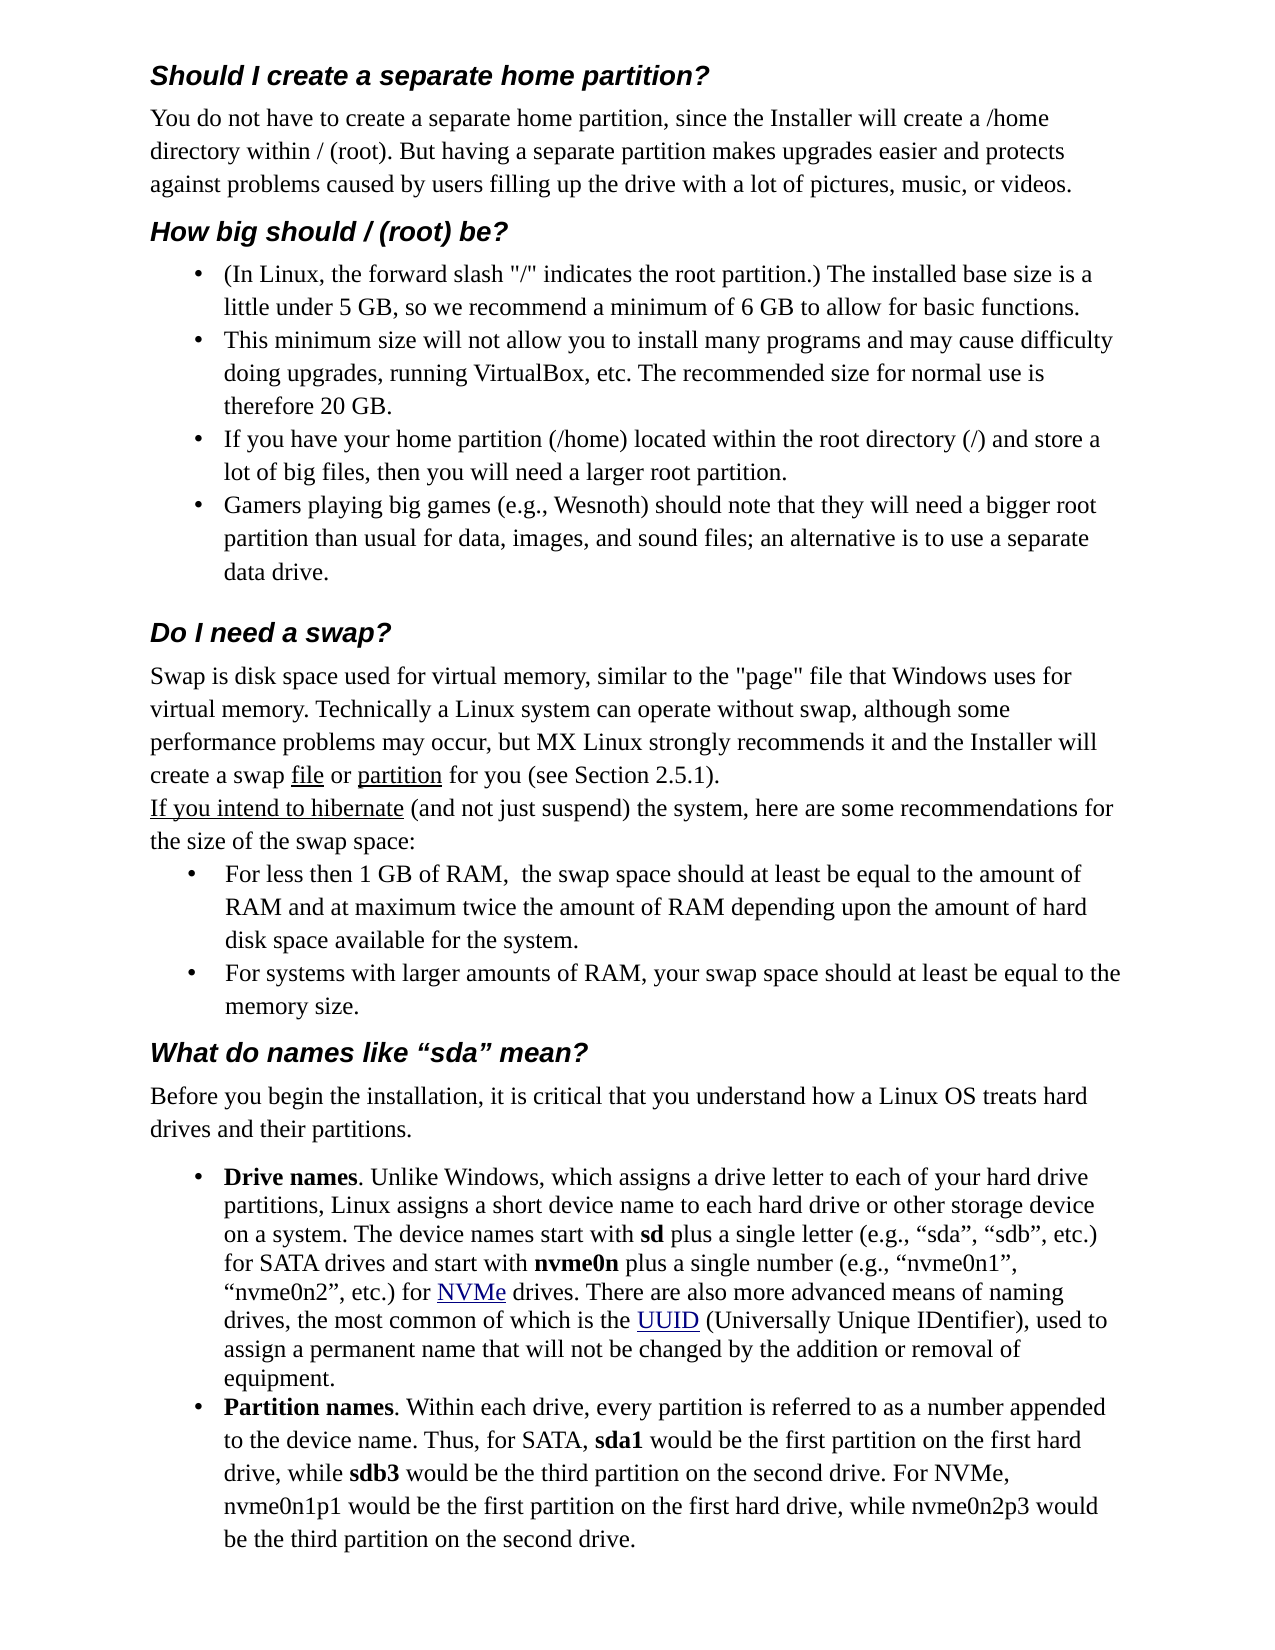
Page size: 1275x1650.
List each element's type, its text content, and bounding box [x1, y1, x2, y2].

text Before you begin the installation, it is critical that you understand how a Linux OS treats hard drives and their partitions. [150, 1081, 1125, 1143]
text You do not have to create a separate home partition, since the Installer will create a /home directory within / (root). But having a separate partition makes upgrades easier and protects against problems caused by users filling up the drive with a lot of pictures, music, or videos. [150, 103, 1125, 198]
list Gamers playing big games (e.g., Wesnoth) should note that they will need a bigger root partition than usual for data, images, and sound files; an alternative is to use a separate data drive. [194, 491, 1125, 585]
list Drive names. Unlike Windows, which assigns a drive letter to each of your hard drive partitions, Linux assigns a short device name to each hard drive or other storage device on a system. The device names start with sd plus a single letter (e.g., “sda”, “sdb”, etc.) for SATA drives and start with nvme0n plus a single number (e.g., “nvme0n1”, “nvme0n2”, etc.) for NVMe drives. There are also more advanced means of naming drives, the most common of which is the UUID (Universally Unique IDentifier), used to assign a permanent name that will not be changed by the addition or removal of equipment. [194, 1162, 1125, 1392]
list For systems with larger amounts of RAM, your swap space should at least be equal to the memory size. [187, 958, 1125, 1020]
subtitle What do names like “sda” mean? [150, 1037, 1125, 1069]
list If you have your home partition (/home) located within the root directory (/) and store a lot of big files, then you will need a larger root partition. [194, 424, 1125, 486]
list (In Linux, the forward slash "/" indicates the root partition.) The installed base size is a little under 5 GB, so we recommend a minimum of 6 GB to allow for basic functions. [194, 259, 1125, 321]
text Swap is disk space used for virtual memory, similar to the "page" file that Windows uses for virtual memory. Technically a Linux system can operate without swap, although some performance problems may occur, but MX Linux strongly recommends it and the Installer will create a swap file or partition for you (see Section 2.5.1). [150, 661, 1125, 789]
list Partition names. Within each drive, every partition is referred to as a number appended to the device name. Thus, for SATA, sda1 would be the first partition on the first hard drive, while sdb3 would be the third partition on the second drive. For NVMe, nvme0n1p1 would be the first partition on the first hard drive, while nvme0n2p3 would be the third partition on the second drive. [194, 1392, 1125, 1553]
subtitle How big should / (root) be? [150, 215, 1125, 247]
text If you intend to hibernate (and not just suspend) the system, here are some recommendations for the size of the swap space: [150, 793, 1125, 855]
subtitle Should I create a separate home partition? [150, 59, 1125, 91]
list For less then 1 GB of RAM, the swap space should at least be equal to the amount of RAM and at maximum twice the amount of RAM depending upon the amount of hard disk space available for the system. [187, 859, 1125, 954]
subtitle Do I need a swap? [150, 617, 1125, 648]
list This minimum size will not allow you to install many programs and may cause difficulty doing upgrades, running VirtualBox, etc. The recommended size for normal use is therefore 20 GB. [194, 325, 1125, 420]
